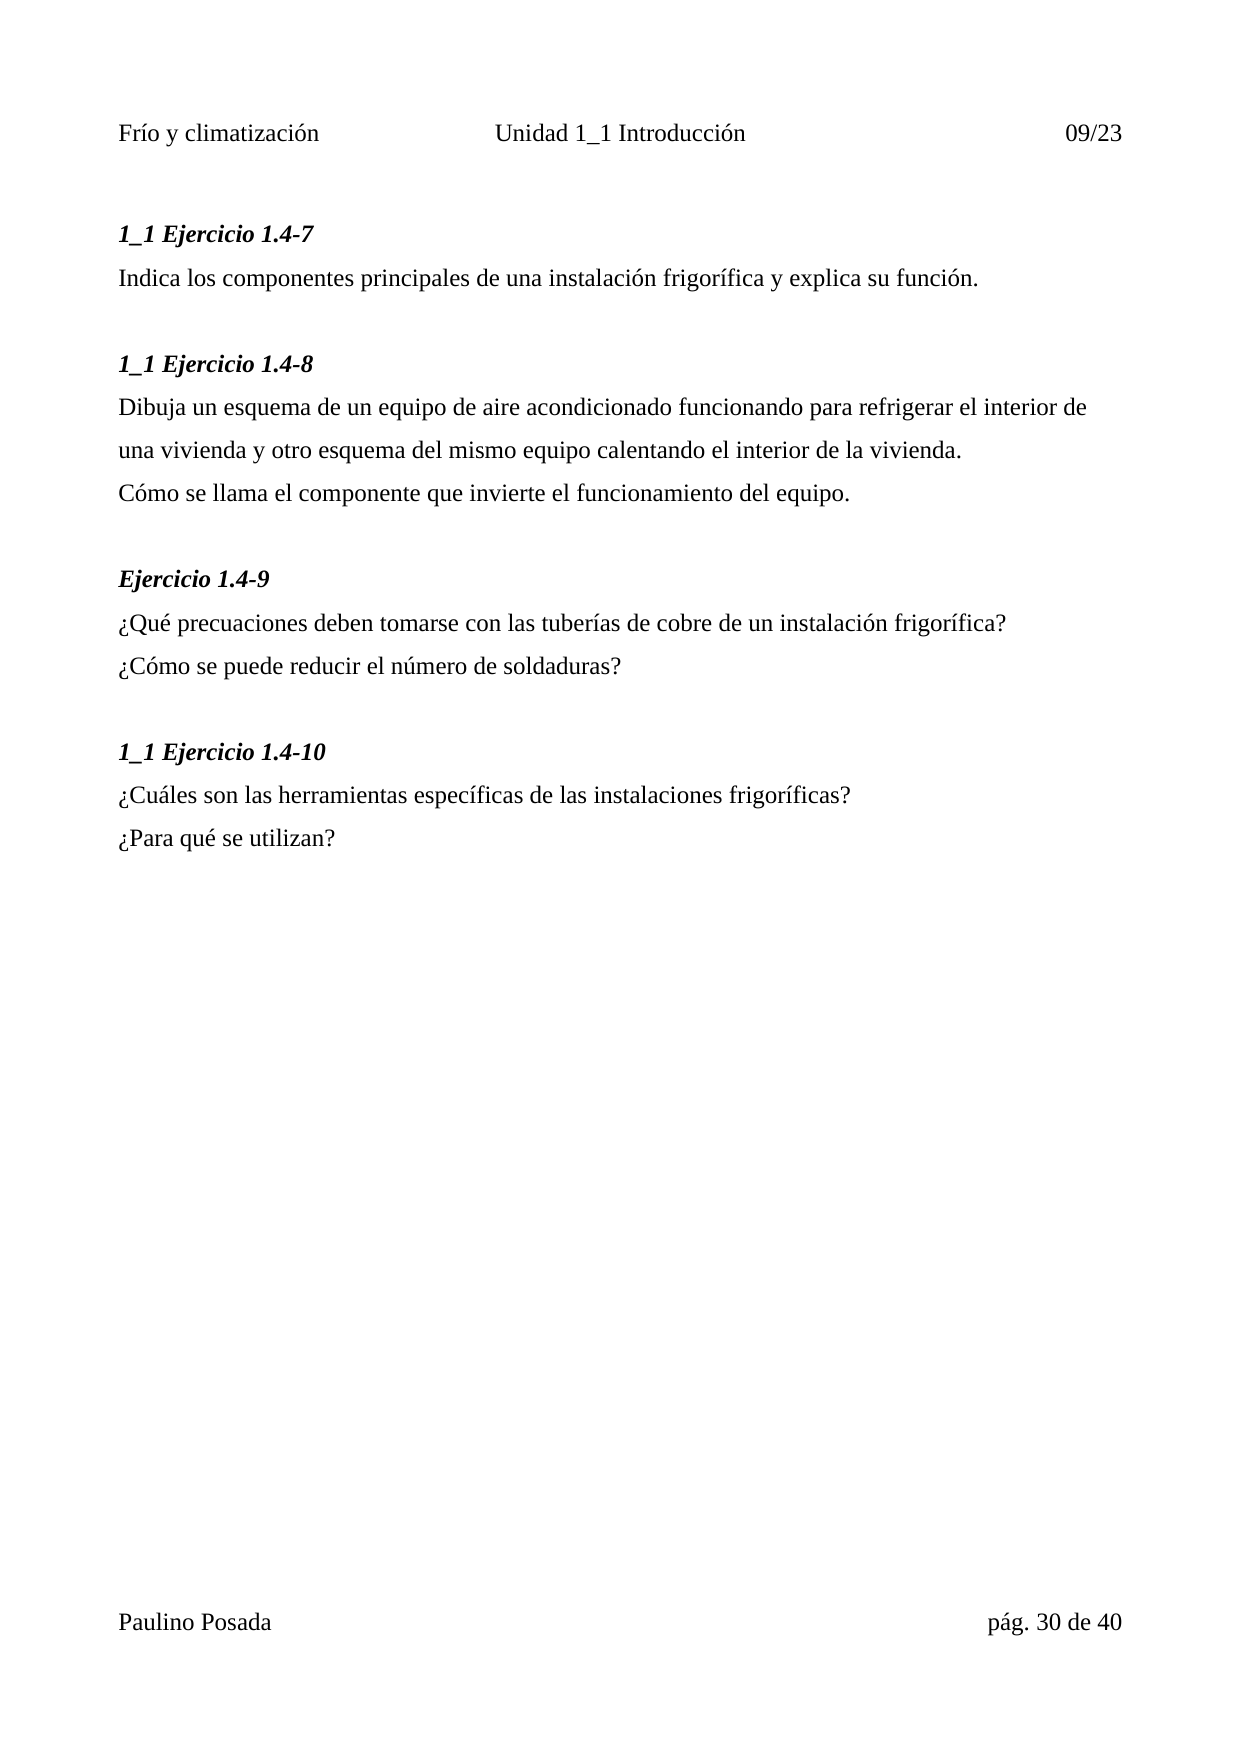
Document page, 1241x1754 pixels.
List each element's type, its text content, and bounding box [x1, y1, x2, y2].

text Ejercicio 1.4-9 [118, 564, 1122, 593]
text 1_1 Ejercicio 1.4-8 [118, 349, 1122, 378]
text ¿Cómo se puede reducir el número de soldaduras? [118, 651, 1122, 679]
text ¿Qué precuaciones deben tomarse con las tuberías de cobre de un instalación frigorífica? [118, 608, 1122, 636]
text Dibuja un esquema de un equipo de aire acondicionado funcionando para refrigerar el interior de una vivienda y otro esquema del mismo equipo calentando el interior de la vivienda. [118, 392, 1122, 464]
text ¿Cuáles son las herramientas específicas de las instalaciones frigoríficas? [118, 780, 1122, 809]
text Cómo se llama el componente que invierte el funcionamiento del equipo. [118, 478, 1122, 507]
text 1_1 Ejercicio 1.4-10 [118, 737, 1122, 766]
text ¿Para qué se utilizan? [118, 823, 1122, 852]
text 1_1 Ejercicio 1.4-7 [118, 219, 1122, 248]
text Indica los componentes principales de una instalación frigorífica y explica su función. [118, 263, 1122, 291]
